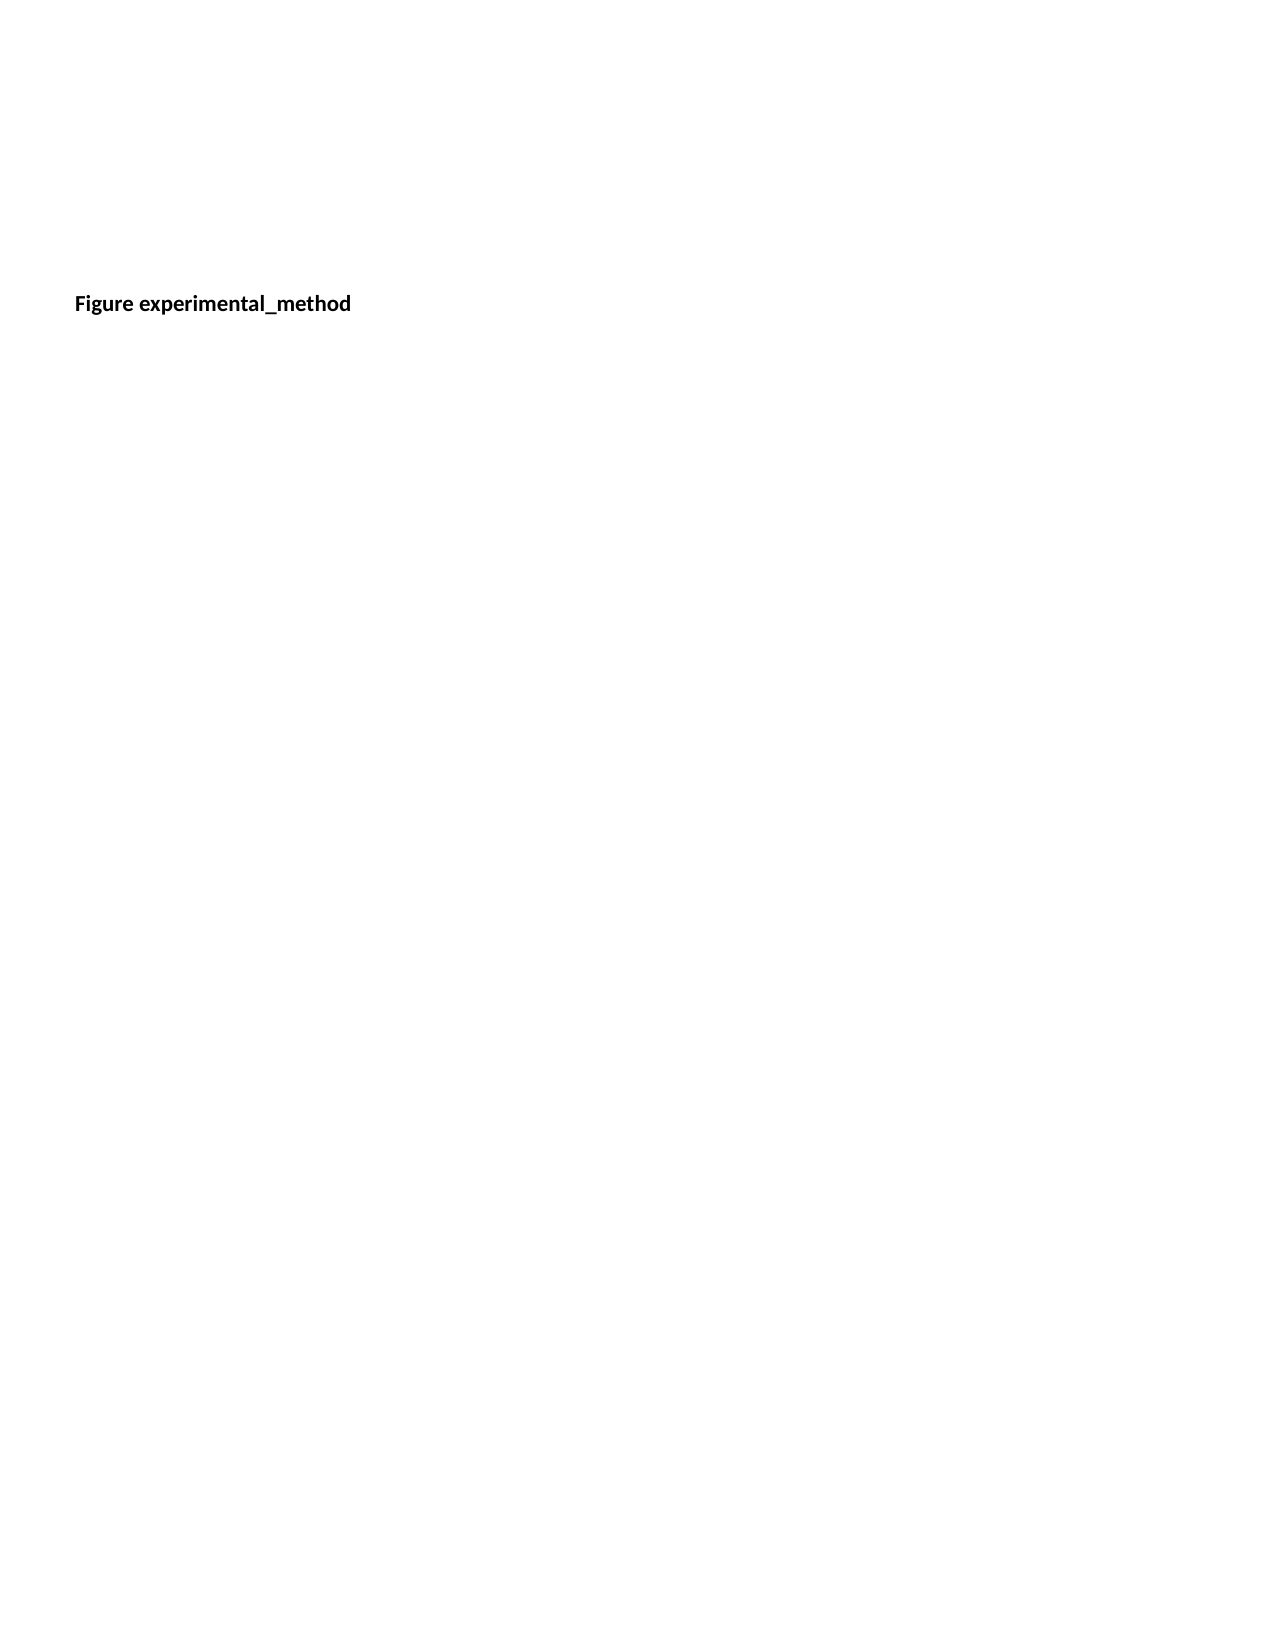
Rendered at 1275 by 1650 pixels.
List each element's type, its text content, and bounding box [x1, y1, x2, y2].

text Figure experimental_method [75, 289, 1200, 317]
